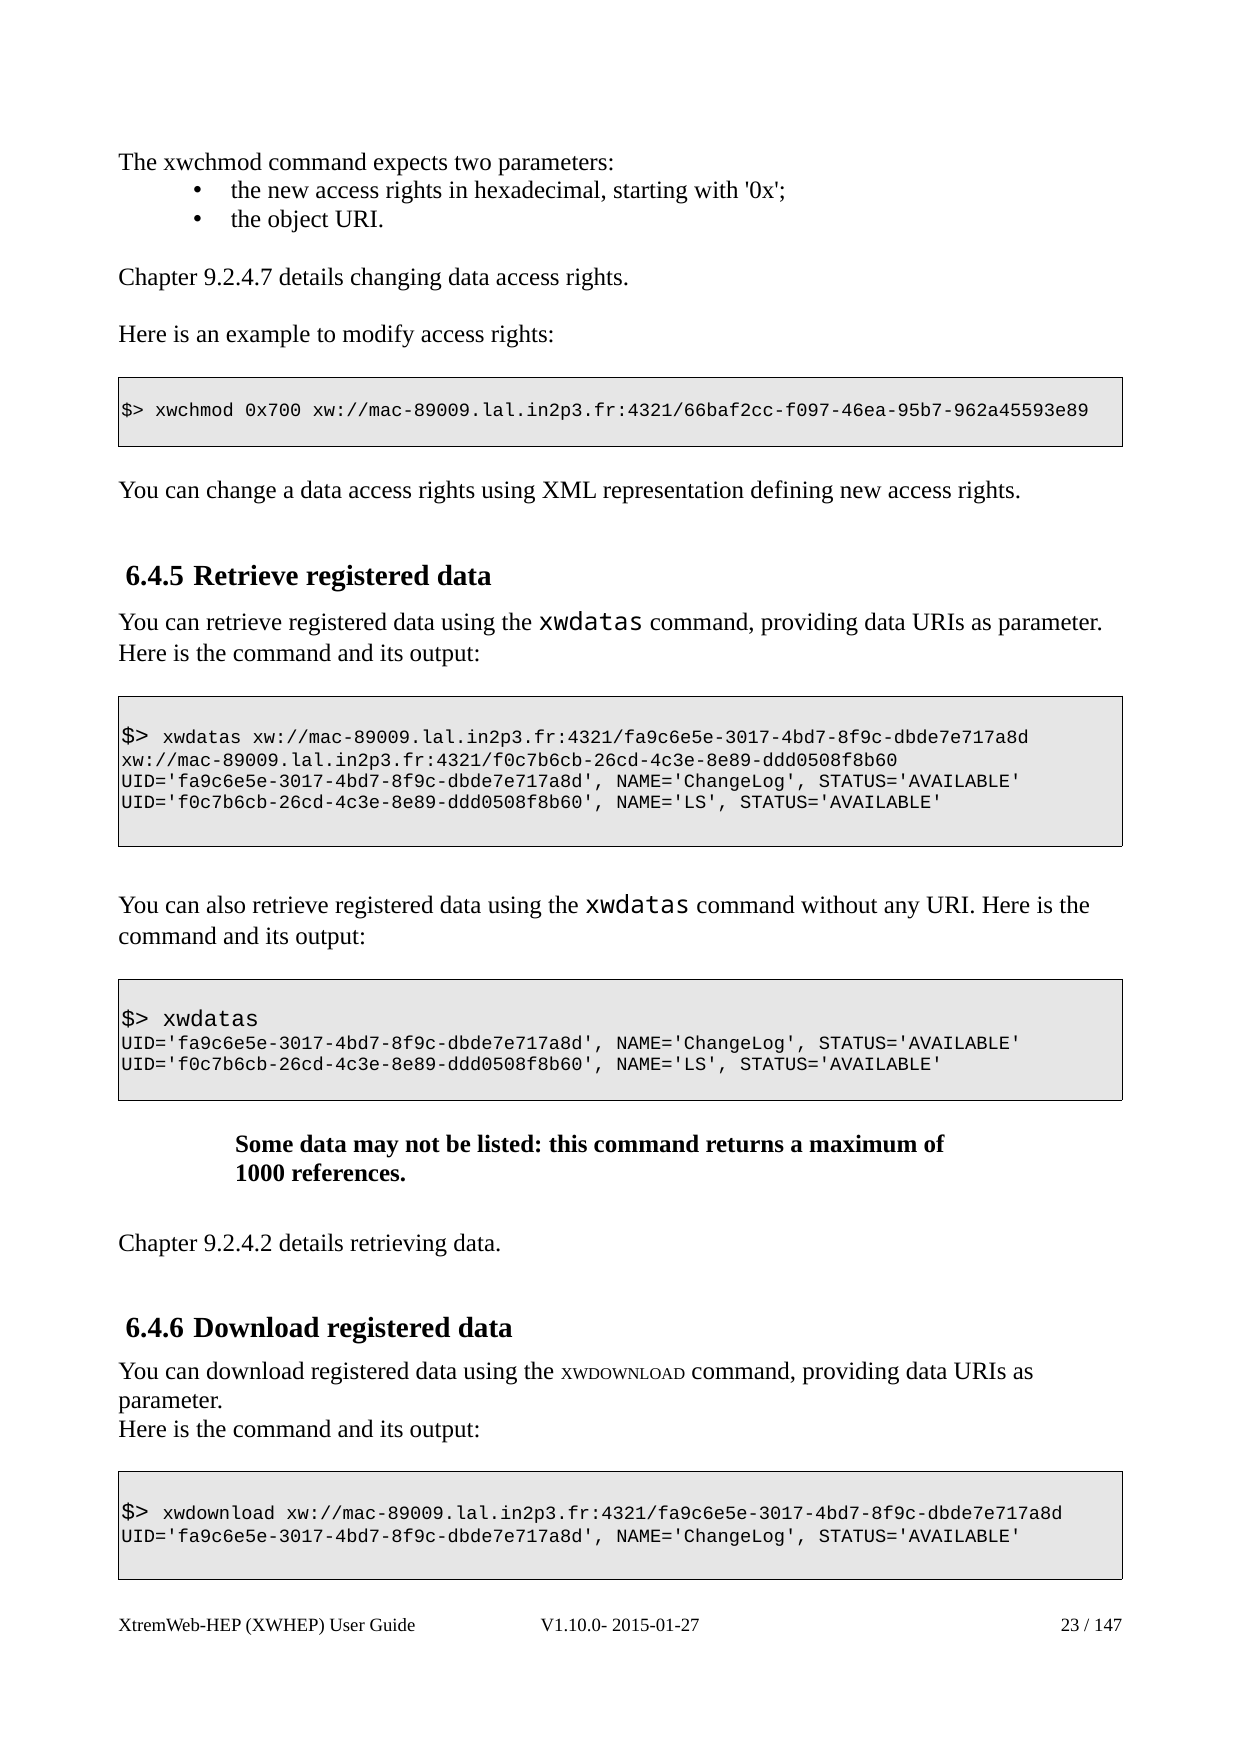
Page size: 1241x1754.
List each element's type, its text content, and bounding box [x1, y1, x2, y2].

text You can change a data access rights using XML representation defining new access rights. [118, 475, 1122, 504]
text Chapter 9.2.4.7 details changing data access rights. [118, 262, 1122, 291]
text You can download registered data using the xwdownload command, providing data URIs as parameter. [118, 1356, 1122, 1414]
text UID='f0c7b6cb-26cd-4c3e-8e89-ddd0508f8b60', NAME='LS', STATUS='AVAILABLE' [119, 790, 1122, 811]
text Here is the command and its output: [118, 638, 1122, 667]
list the object URI. [193, 204, 1122, 233]
text $> xwdatas xw://mac-89009.lal.in2p3.fr:4321/fa9c6e5e-3017-4bd7-8f9c-dbde7e717a8d xw://mac-89009.lal.in2p3.fr:4321/f0c7b6cb-26cd-4c3e-8e89-ddd0508f8b60 [119, 721, 1122, 769]
text Some data may not be listed: this command returns a maximum of 1000 references. [235, 1129, 946, 1187]
text UID='fa9c6e5e-3017-4bd7-8f9c-dbde7e717a8d', NAME='ChangeLog', STATUS='AVAILABLE' [119, 1031, 1122, 1052]
subtitle Download registered data [118, 1310, 1122, 1344]
text You can retrieve registered data using the xwdatas command, providing data URIs as parameter. [118, 604, 1122, 638]
text You can also retrieve registered data using the xwdatas command without any URI. Here is the command and its output: [118, 887, 1122, 950]
text Here is an example to modify access rights: [118, 319, 1122, 348]
text UID='fa9c6e5e-3017-4bd7-8f9c-dbde7e717a8d', NAME='ChangeLog', STATUS='AVAILABLE' [119, 769, 1122, 790]
text $> xwdatas [119, 1005, 1122, 1031]
text $> xwchmod 0x700 xw://mac-89009.lal.in2p3.fr:4321/66baf2cc-f097-46ea-95b7-962a45593e89 [119, 398, 1122, 419]
text $> xwdownload xw://mac-89009.lal.in2p3.fr:4321/fa9c6e5e-3017-4bd7-8f9c-dbde7e717a8d [119, 1497, 1122, 1523]
list the new access rights in hexadecimal, starting with '0x'; [193, 176, 1122, 204]
text The xwchmod command expects two parameters: [118, 147, 1122, 176]
subtitle Retrieve registered data [118, 558, 1122, 591]
text Here is the command and its output: [118, 1414, 1122, 1443]
text Chapter 9.2.4.2 details retrieving data. [118, 1228, 1122, 1257]
text UID='f0c7b6cb-26cd-4c3e-8e89-ddd0508f8b60', NAME='LS', STATUS='AVAILABLE' [119, 1052, 1122, 1073]
text UID='fa9c6e5e-3017-4bd7-8f9c-dbde7e717a8d', NAME='ChangeLog', STATUS='AVAILABLE' [119, 1523, 1122, 1544]
